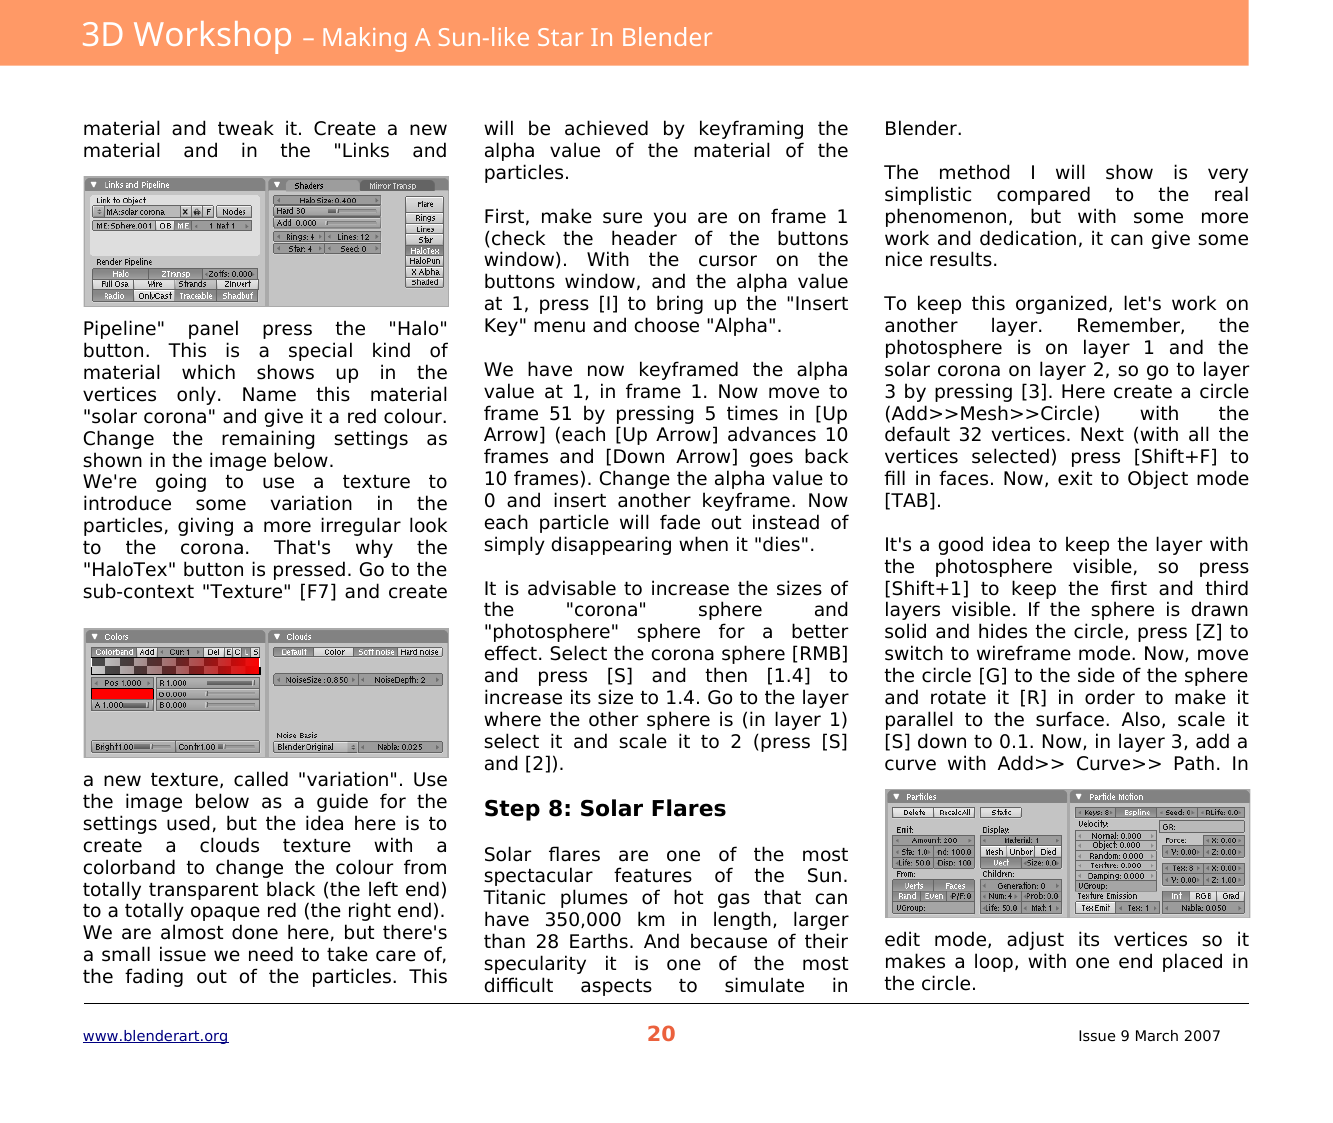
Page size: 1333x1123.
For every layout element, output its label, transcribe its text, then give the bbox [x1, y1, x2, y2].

text It is advisable to increase the sizes of the "corona" sphere and "photosphere" sphere for a better effect. Select the corona sphere [RMB] and press [S] and then [1.4] to increase its size to 1.4. Go to the layer where the other sphere is (in layer 1) select it and scale it to 2 (press [S] and [2]). [483, 556, 849, 774]
text Pipeline" panel press the "Halo" button. This is a special kind of material which shows up in the vertices only. Name this material "solar corona" and give it a red colour. Change the remaining settings as shown in the image below. [83, 307, 448, 471]
text material and tweak it. Create a new material and in the "Links and [83, 118, 448, 176]
text a new texture, called "variation". Use the image below as a guide for the settings used, but the idea here is to create a clouds texture with a colorband to change the colour from totally transparent black (the left end) to a totally opaque red (the right end). [83, 758, 448, 922]
picture [83, 176, 449, 307]
text We're going to use a texture to introduce some variation in the particles, giving a more irregular look to the corona. That's why the "HaloTex" button is pressed. Go to the sub-context "Texture" [F7] and create [83, 471, 448, 628]
text The method I will show is very simplistic compared to the real phenomenon, but with some more work and dedication, it can give some nice results. [884, 162, 1249, 271]
text Blender. [884, 118, 1249, 140]
text Solar flares are one of the most spectacular features of the Sun. Titanic plumes of hot gas that can have 350,000 km in length, larger than 28 Earths. And because of their specularity it is one of the most difficult aspects to simulate in [483, 822, 849, 997]
picture [83, 628, 449, 758]
text We have now keyframed the alpha value at 1, in frame 1. Now move to frame 51 by pressing 5 times in [Up Arrow] (each [Up Arrow] advances 10 frames and [Down Arrow] goes back 10 frames). Change the alpha value to 0 and insert another keyframe. Now each particle will fade out instead of simply disappearing when it "dies". [483, 359, 849, 556]
text It's a good idea to keep the layer with the photosphere visible, so press [Shift+1] to keep the first and third layers visible. If the sphere is drawn solid and hides the circle, press [Z] to switch to wireframe mode. Now, move the circle [G] to the side of the sphere and rotate it [R] in order to make it parallel to the surface. Also, scale it [S] down to 0.1. Now, in layer 3, add a curve with Add>> Curve>> Path. In edit mode, adjust its vertices so it makes a loop, with one end placed in the circle. [884, 534, 1249, 995]
text To keep this organized, let's work on another layer. Remember, the photosphere is on layer 1 and the solar corona on layer 2, so go to layer 3 by pressing [3]. Here create a circle (Add>>Mesh>>Circle) with the default 32 vertices. Next (with all the vertices selected) press [Shift+F] to fill in faces. Now, exit to Object mode [TAB]. [884, 271, 1249, 512]
text Step 8: Solar Flares [483, 774, 849, 822]
picture [885, 789, 1251, 918]
text First, make sure you are on frame 1 (check the header of the buttons window). With the cursor on the buttons window, and the alpha value at 1, press [I] to bring up the "Insert Key" menu and choose "Alpha". [483, 184, 849, 337]
text will be achieved by keyframing the alpha value of the material of the particles. [483, 118, 849, 184]
text We are almost done here, but there's a small issue we need to take care of, the fading out of the particles. This [83, 922, 448, 988]
